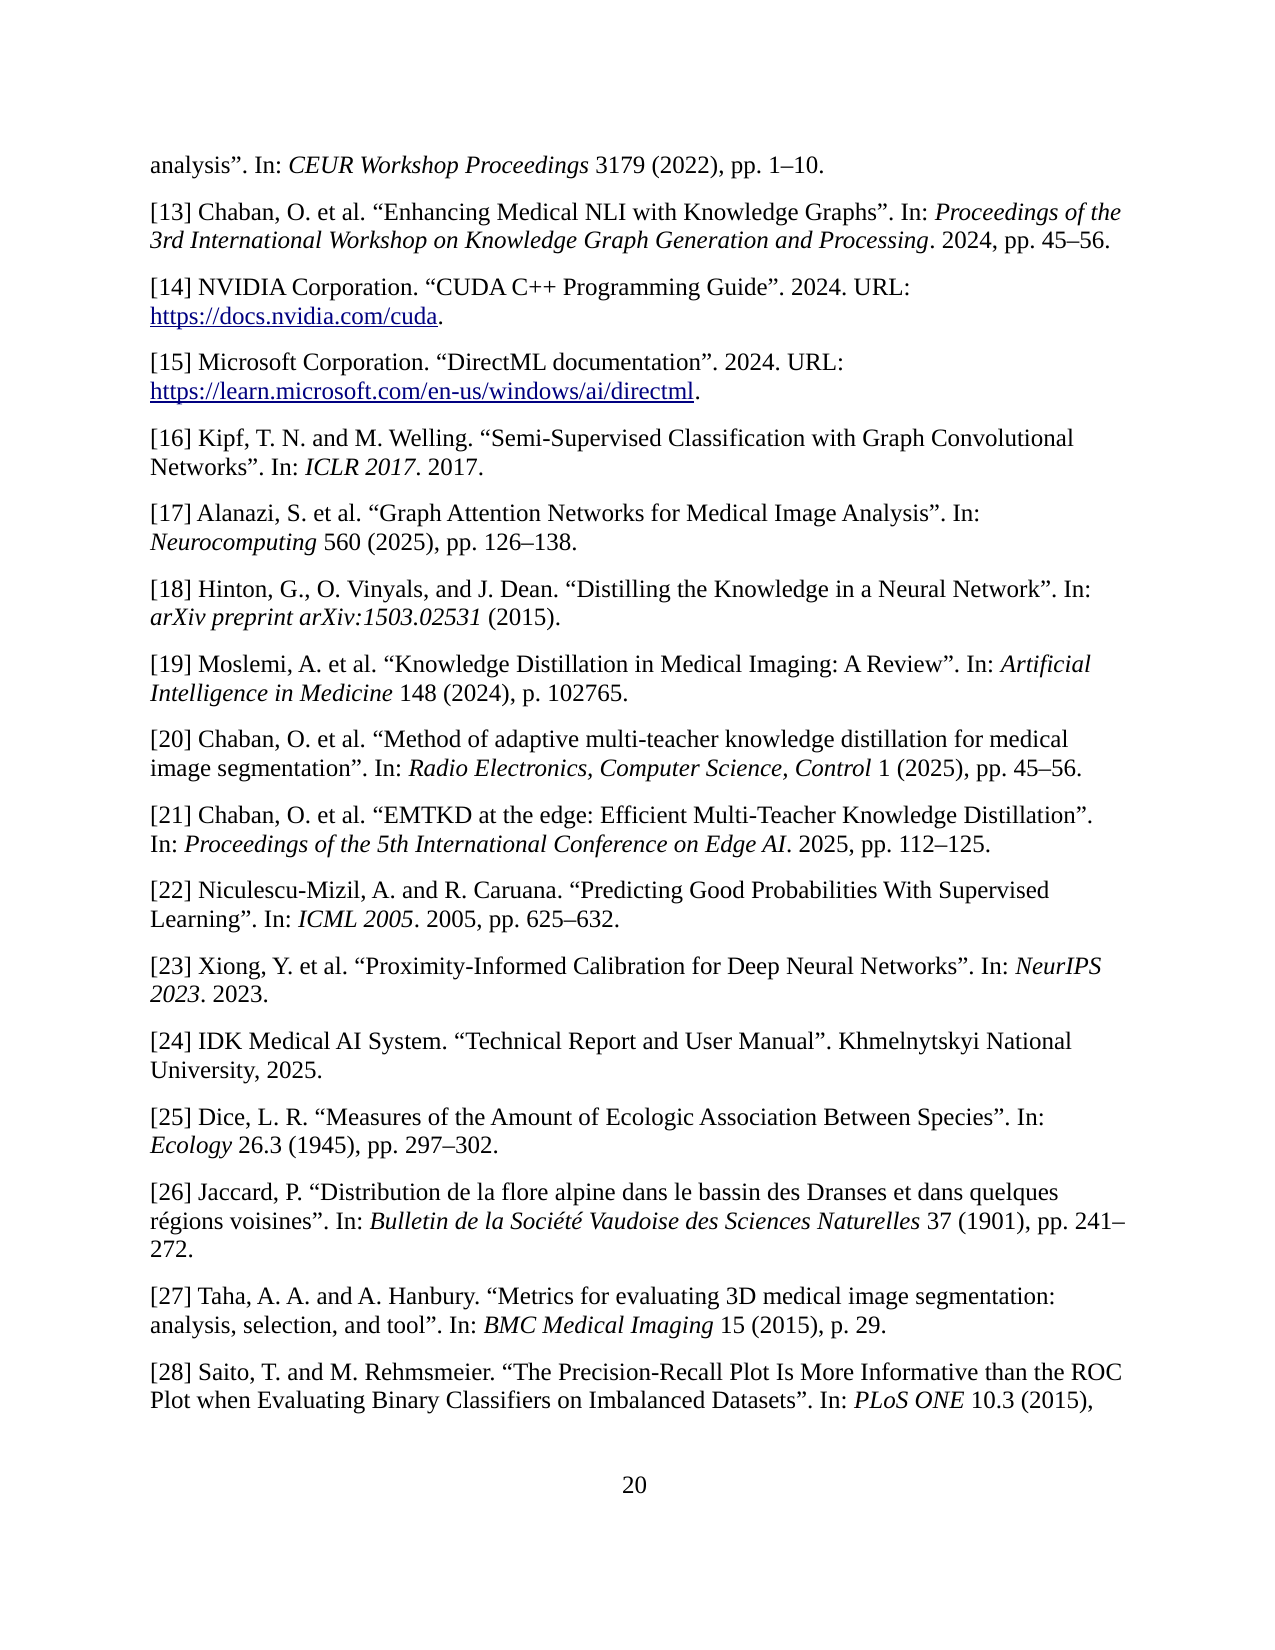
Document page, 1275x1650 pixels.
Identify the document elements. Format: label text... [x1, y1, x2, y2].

text [24] IDK Medical AI System. “Technical Report and User Manual”. Khmelnytskyi National University, 2025. [150, 1026, 1125, 1084]
text analysis”. In: CEUR Workshop Proceedings 3179 (2022), pp. 1–10. [150, 150, 1125, 179]
text [15] Microsoft Corporation. “DirectML documentation”. 2024. URL: https://learn.microsoft.com/en-us/windows/ai/directml. [150, 347, 1125, 405]
text [27] Taha, A. A. and A. Hanbury. “Metrics for evaluating 3D medical image segmentation: analysis, selection, and tool”. In: BMC Medical Imaging 15 (2015), p. 29. [150, 1281, 1125, 1339]
text [13] Chaban, O. et al. “Enhancing Medical NLI with Knowledge Graphs”. In: Proceedings of the 3rd International Workshop on Knowledge Graph Generation and Processing. 2024, pp. 45–56. [150, 197, 1125, 254]
text [14] NVIDIA Corporation. “CUDA C++ Programming Guide”. 2024. URL: https://docs.nvidia.com/cuda. [150, 272, 1125, 329]
text [25] Dice, L. R. “Measures of the Amount of Ecologic Association Between Species”. In: Ecology 26.3 (1945), pp. 297–302. [150, 1102, 1125, 1159]
text [17] Alanazi, S. et al. “Graph Attention Networks for Medical Image Analysis”. In: Neurocomputing 560 (2025), pp. 126–138. [150, 498, 1125, 556]
text [16] Kipf, T. N. and M. Welling. “Semi-Supervised Classification with Graph Convolutional Networks”. In: ICLR 2017. 2017. [150, 423, 1125, 480]
text [26] Jaccard, P. “Distribution de la flore alpine dans le bassin des Dranses et dans quelques régions voisines”. In: Bulletin de la Société Vaudoise des Sciences Naturelles 37 (1901), pp. 241–272. [150, 1177, 1125, 1263]
text [20] Chaban, O. et al. “Method of adaptive multi-teacher knowledge distillation for medical image segmentation”. In: Radio Electronics, Computer Science, Control 1 (2025), pp. 45–56. [150, 724, 1125, 782]
text [18] Hinton, G., O. Vinyals, and J. Dean. “Distilling the Knowledge in a Neural Network”. In: arXiv preprint arXiv:1503.02531 (2015). [150, 574, 1125, 631]
text [23] Xiong, Y. et al. “Proximity-Informed Calibration for Deep Neural Networks”. In: NeurIPS 2023. 2023. [150, 951, 1125, 1008]
text [28] Saito, T. and M. Rehmsmeier. “The Precision-Recall Plot Is More Informative than the ROC Plot when Evaluating Binary Classifiers on Imbalanced Datasets”. In: PLoS ONE 10.3 (2015), [150, 1357, 1125, 1414]
text [22] Niculescu-Mizil, A. and R. Caruana. “Predicting Good Probabilities With Supervised Learning”. In: ICML 2005. 2005, pp. 625–632. [150, 875, 1125, 933]
text [19] Moslemi, A. et al. “Knowledge Distillation in Medical Imaging: A Review”. In: Artificial Intelligence in Medicine 148 (2024), p. 102765. [150, 649, 1125, 707]
text [21] Chaban, O. et al. “EMTKD at the edge: Efficient Multi-Teacher Knowledge Distillation”. In: Proceedings of the 5th International Conference on Edge AI. 2025, pp. 112–125. [150, 800, 1125, 857]
